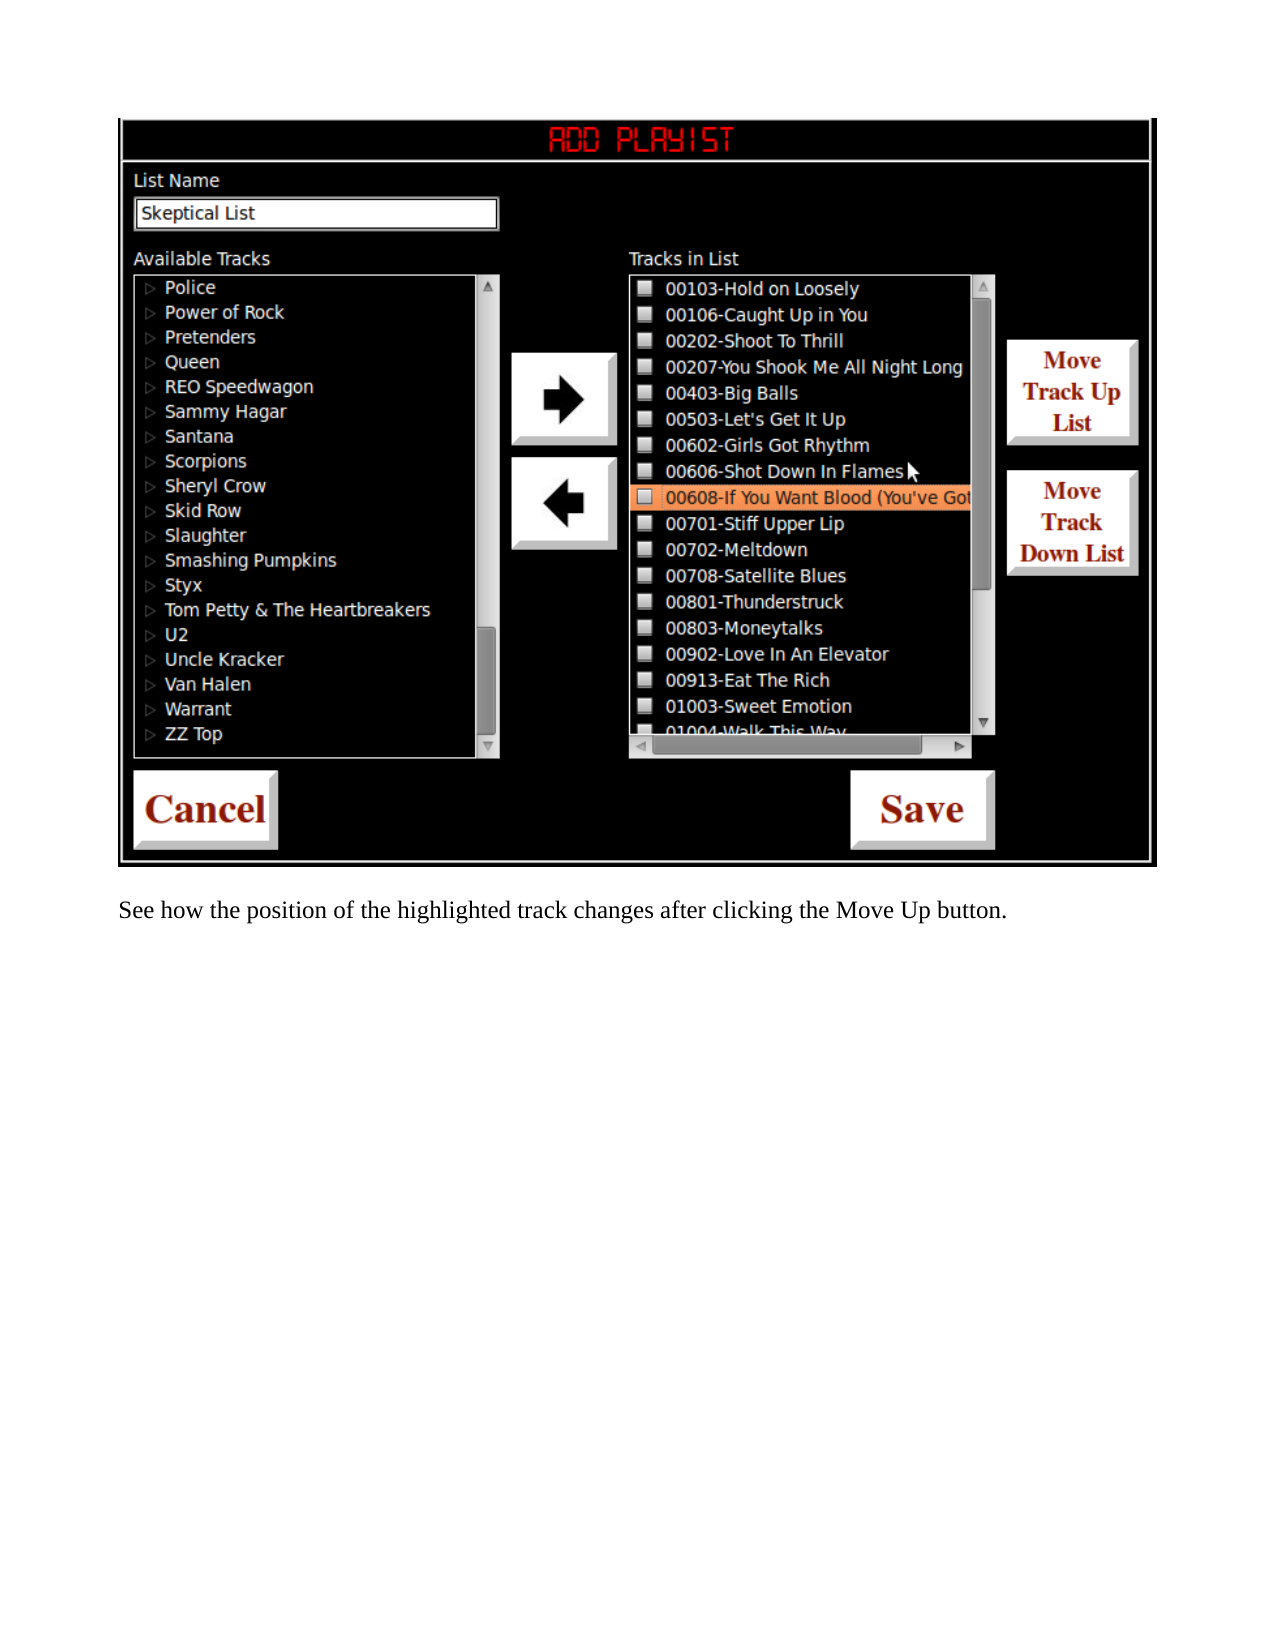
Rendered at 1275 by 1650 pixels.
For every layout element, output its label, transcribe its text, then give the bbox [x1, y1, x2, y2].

picture [118, 118, 1157, 867]
text See how the position of the highlighted track changes after clicking the Move Up button. [118, 895, 1157, 924]
